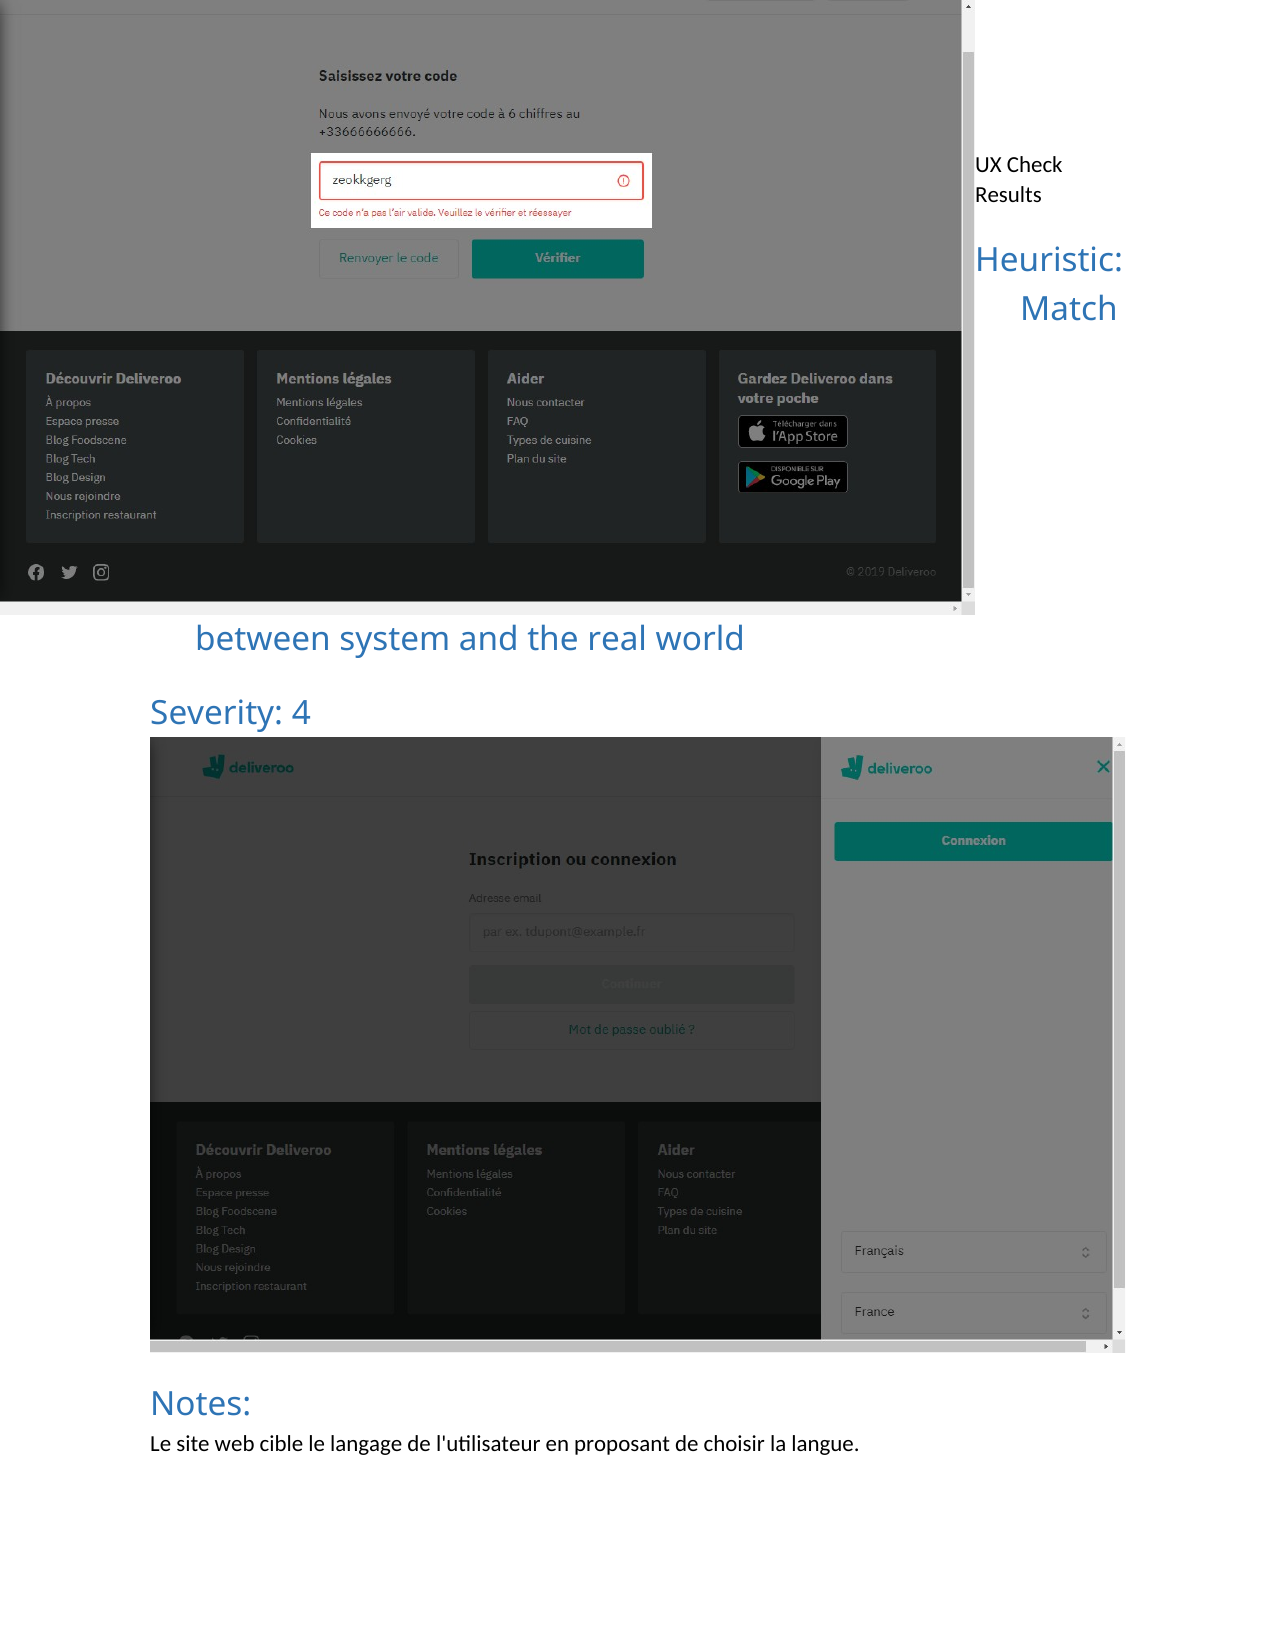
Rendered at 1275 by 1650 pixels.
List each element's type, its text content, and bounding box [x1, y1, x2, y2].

subtitle Severity: 4 [150, 689, 1125, 734]
subtitle Heuristic: Match between system and the real world [150, 235, 1125, 660]
subtitle Notes: [150, 1380, 1125, 1425]
picture [150, 737, 1125, 1353]
picture [0, 0, 975, 615]
text Le site web cible le langage de l'utilisateur en proposant de choisir la langue. [150, 1429, 1125, 1457]
text UX Check Results [975, 150, 1125, 208]
